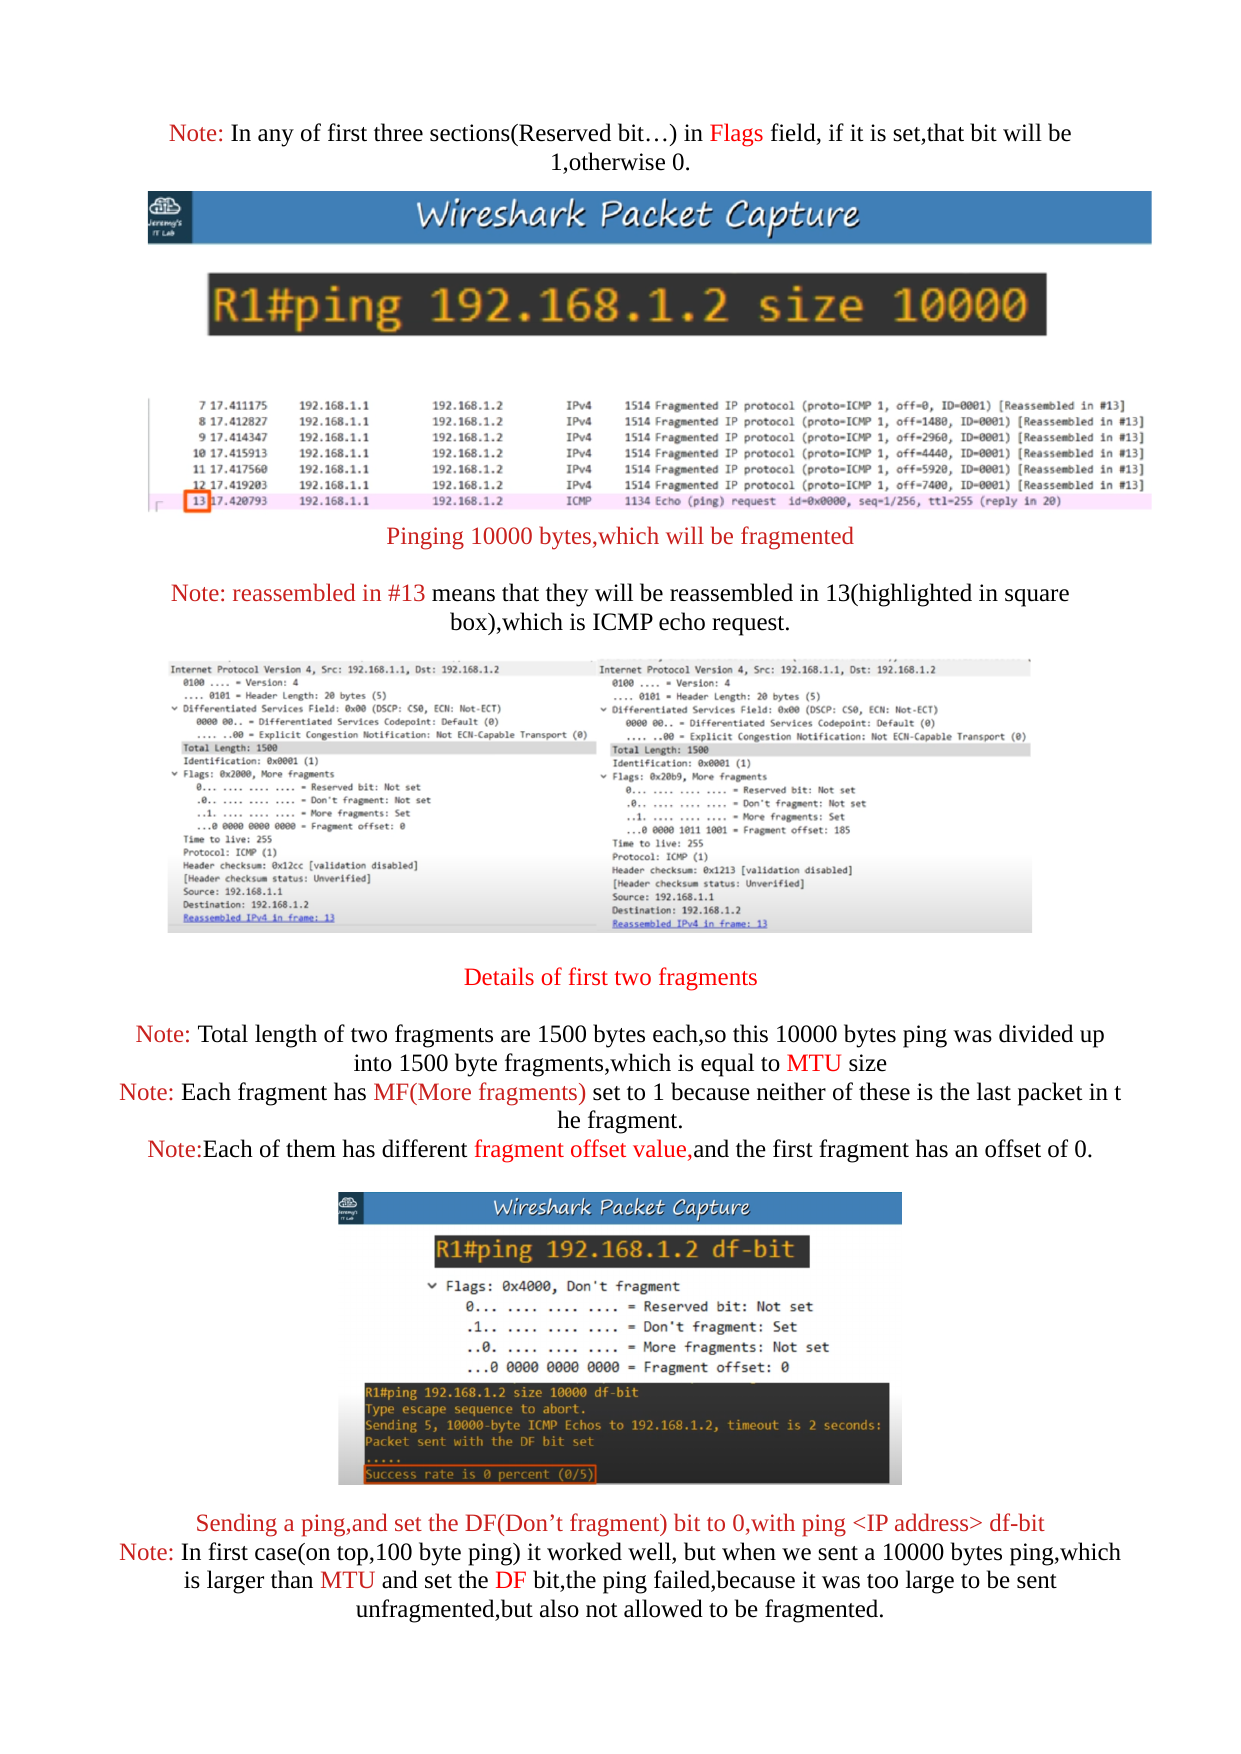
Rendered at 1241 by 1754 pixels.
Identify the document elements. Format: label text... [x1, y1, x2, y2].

text Pinging 10000 bytes,which will be fragmented [118, 176, 1122, 549]
text Note: In any of first three sections(Reserved bit…) in Flags field, if it is set,that bit will be 1,otherwise 0. [118, 118, 1122, 176]
text Note: In first case(on top,100 byte ping) it worked well, but when we sent a 10000 bytes ping,which is larger than MTU and set the DF bit,the ping failed,because it was too large to be sent unfragmented,but also not allowed to be fragmented. [118, 1537, 1122, 1623]
text Note: reassembled in #13 means that they will be reassembled in 13(highlighted in square box),which is ICMP echo request. [118, 578, 1122, 636]
picture [147, 191, 1152, 521]
text Note: Each fragment has MF(More fragments) set to 1 because neither of these is the last packet in t he fragment. [118, 1077, 1122, 1134]
text Note: Total length of two fragments are 1500 bytes each,so this 10000 bytes ping was divided up into 1500 byte fragments,which is equal to MTU size [118, 1019, 1122, 1077]
text Sending a ping,and set the DF(Don’t fragment) bit to 0,with ping <IP address> df-bit [118, 1508, 1122, 1537]
text Note:Each of them has different fragment offset value,and the first fragment has an offset of 0. [118, 1134, 1122, 1163]
text Details of first two fragments [118, 962, 1122, 991]
picture [167, 648, 1033, 933]
picture [338, 1191, 902, 1485]
